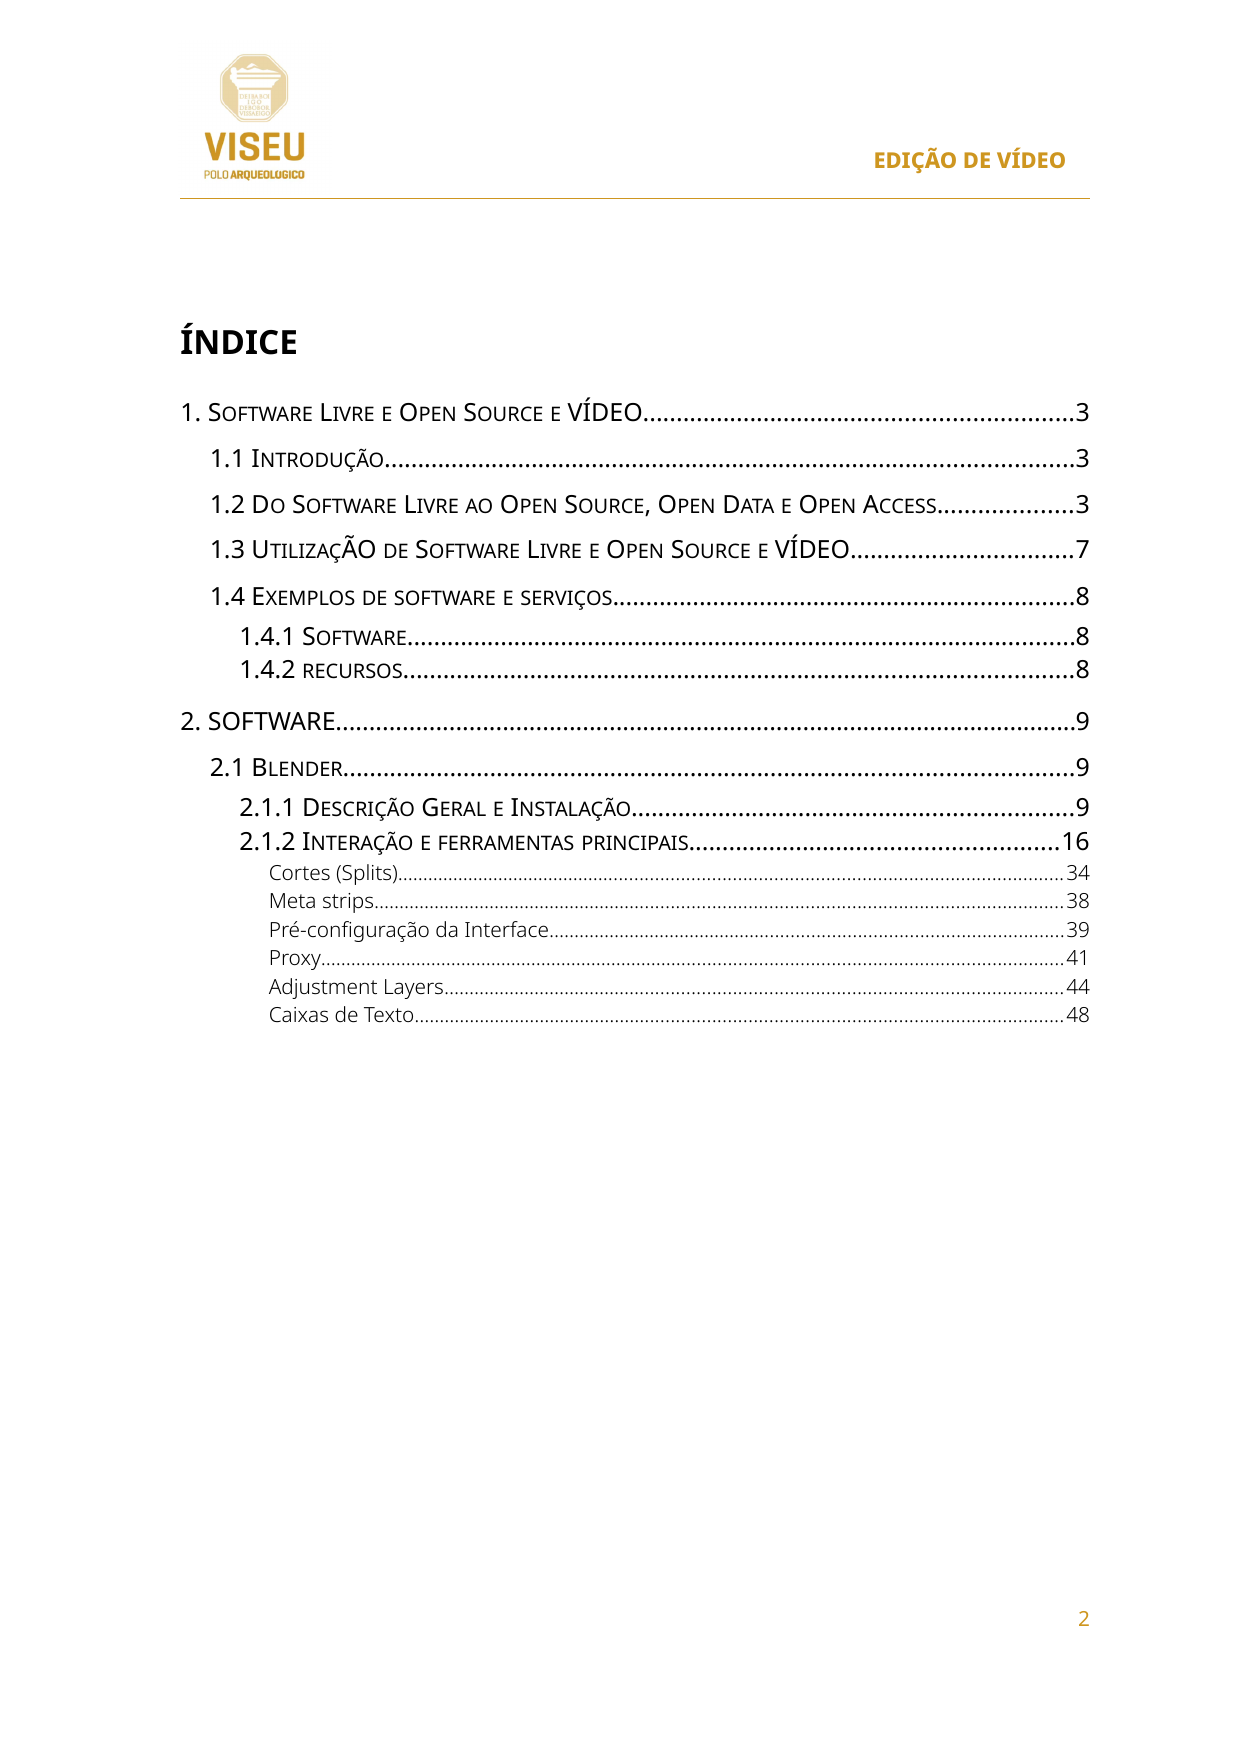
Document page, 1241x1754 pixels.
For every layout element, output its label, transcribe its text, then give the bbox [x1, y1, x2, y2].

text Pré-configuração da Interface 39 [268, 915, 1090, 943]
text 2.1 Blender 9 [209, 750, 1090, 784]
text 1.4.2 recursos 8 [239, 652, 1090, 686]
text 1.1 Introdução 3 [209, 440, 1090, 474]
text Adjustment Layers 44 [268, 972, 1090, 1000]
text Cortes (Splits) 34 [268, 858, 1090, 886]
text 1.3 UtilizaçÃO de Software Livre e Open Source e VÍDEO 7 [209, 532, 1090, 566]
text 2.1.1 Descrição Geral e Instalação 9 [239, 790, 1090, 824]
text 2.1.2 Interação e ferramentas principais 16 [239, 824, 1090, 858]
text 1.4.1 Software 8 [239, 618, 1090, 652]
text 1. Software Livre e Open Source e VÍDEO 3 [180, 394, 1090, 428]
text Proxy 41 [268, 943, 1090, 972]
text 1.4 Exemplos de software e serviços. 8 [209, 578, 1090, 612]
subtitle Índice [180, 319, 1090, 364]
text 1.2 Do Software Livre ao Open Source, Open Data e Open Access. 3 [209, 486, 1090, 520]
text Meta strips 38 [268, 886, 1090, 915]
text 2. SOFTWARE 9 [180, 704, 1090, 738]
text Caixas de Texto 48 [268, 1000, 1090, 1029]
